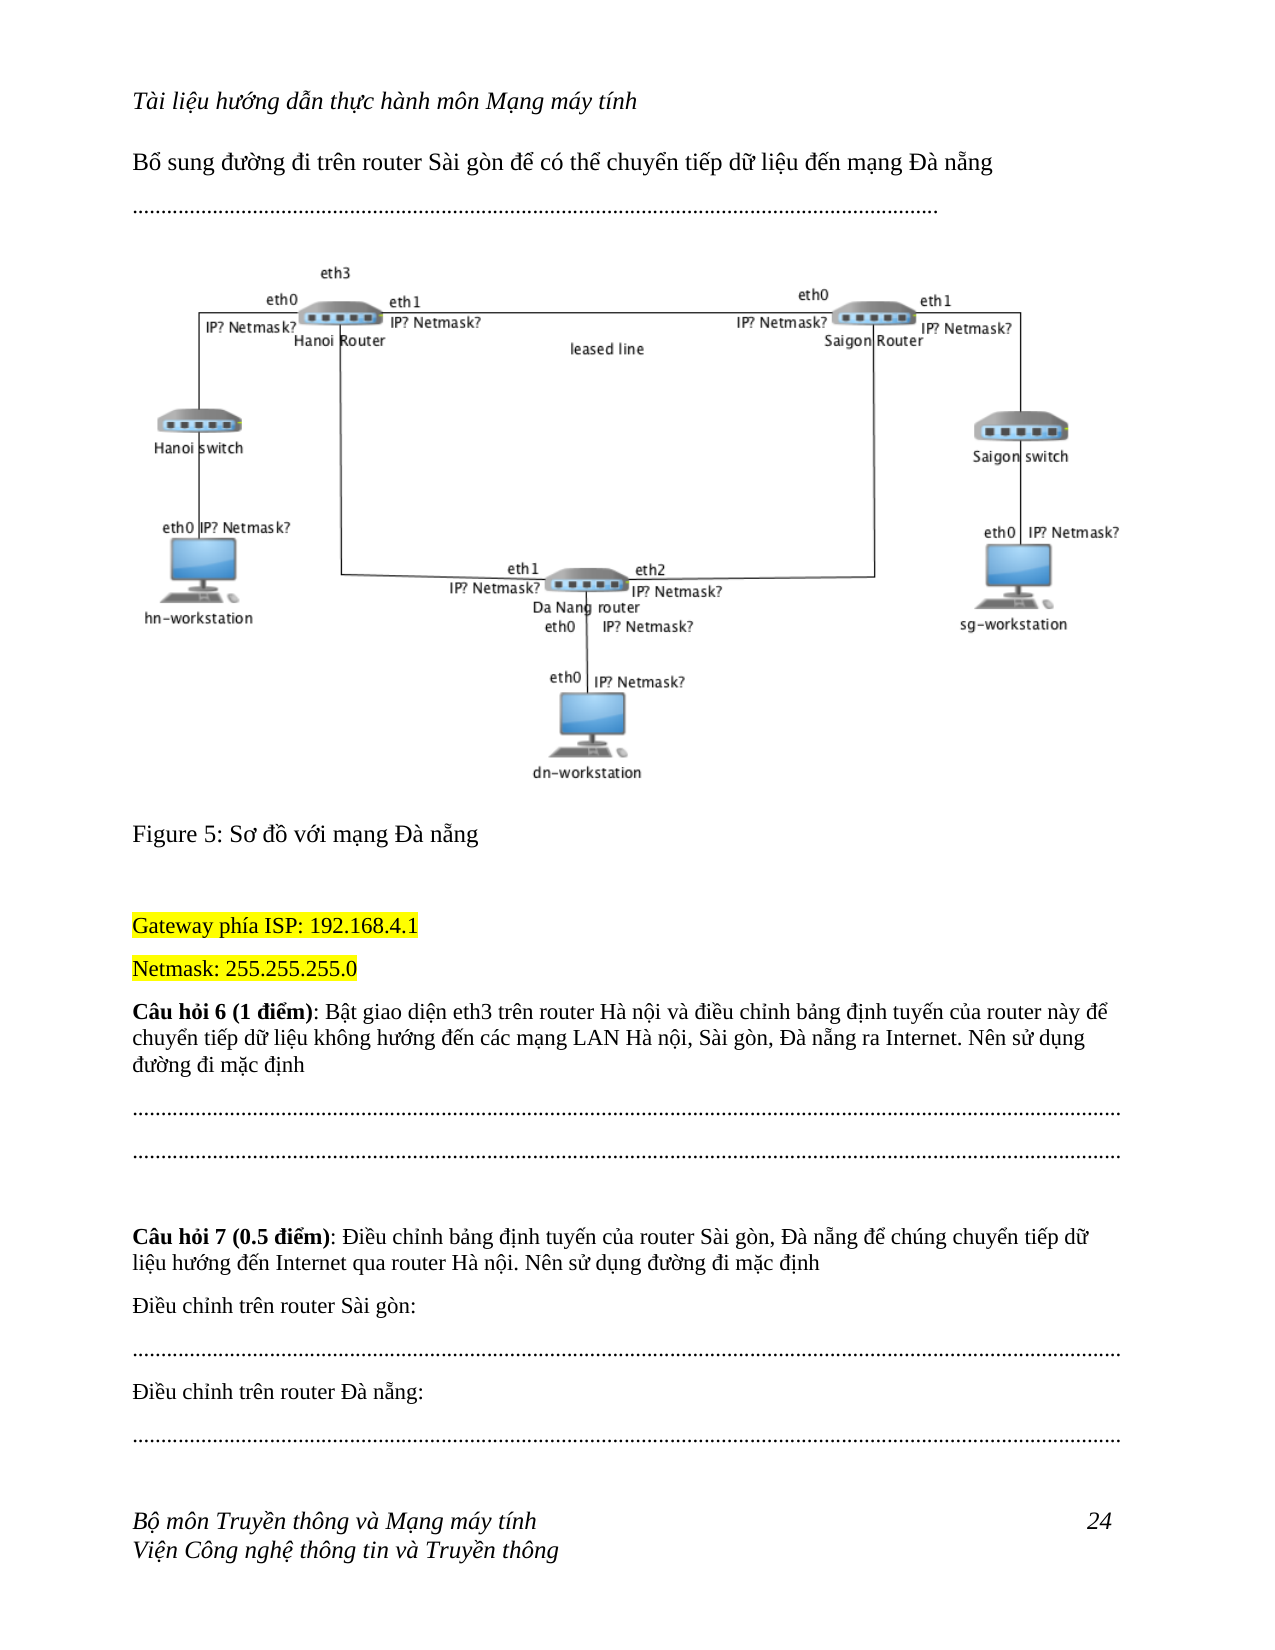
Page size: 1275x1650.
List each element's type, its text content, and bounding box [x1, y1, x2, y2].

text Figure 5: Sơ đồ với mạng Đà nẵng [132, 819, 1125, 847]
text ............................................................................................................................................. [132, 192, 1125, 219]
text Điều chỉnh trên router Đà nẵng: [132, 1378, 1125, 1404]
text ............................................................................................................................................................................. [132, 1137, 1125, 1163]
text Gateway phía ISP: 192.168.4.1 [132, 912, 1125, 938]
picture [132, 235, 1148, 801]
text Bổ sung đường đi trên router Sài gòn để có thể chuyển tiếp dữ liệu đến mạng Đà nẵng [132, 147, 1125, 176]
text Điều chỉnh trên router Sài gòn: [132, 1292, 1125, 1318]
text Câu hỏi 6 (1 điểm): Bật giao diện eth3 trên router Hà nội và điều chỉnh bảng định tuyến của router này để chuyển tiếp dữ liệu không hướng đến các mạng LAN Hà nội, Sài gòn, Đà nẵng ra Internet. Nên sử dụng đường đi mặc định [132, 998, 1125, 1077]
text ............................................................................................................................................................................. [132, 1421, 1125, 1447]
text ............................................................................................................................................................................. [132, 1335, 1125, 1361]
text ............................................................................................................................................................................. [132, 1094, 1125, 1120]
text Netmask: 255.255.255.0 [132, 955, 1125, 981]
text Câu hỏi 7 (0.5 điểm): Điều chỉnh bảng định tuyến của router Sài gòn, Đà nẵng để chúng chuyển tiếp dữ liệu hướng đến Internet qua router Hà nội. Nên sử dụng đường đi mặc định [132, 1223, 1125, 1275]
